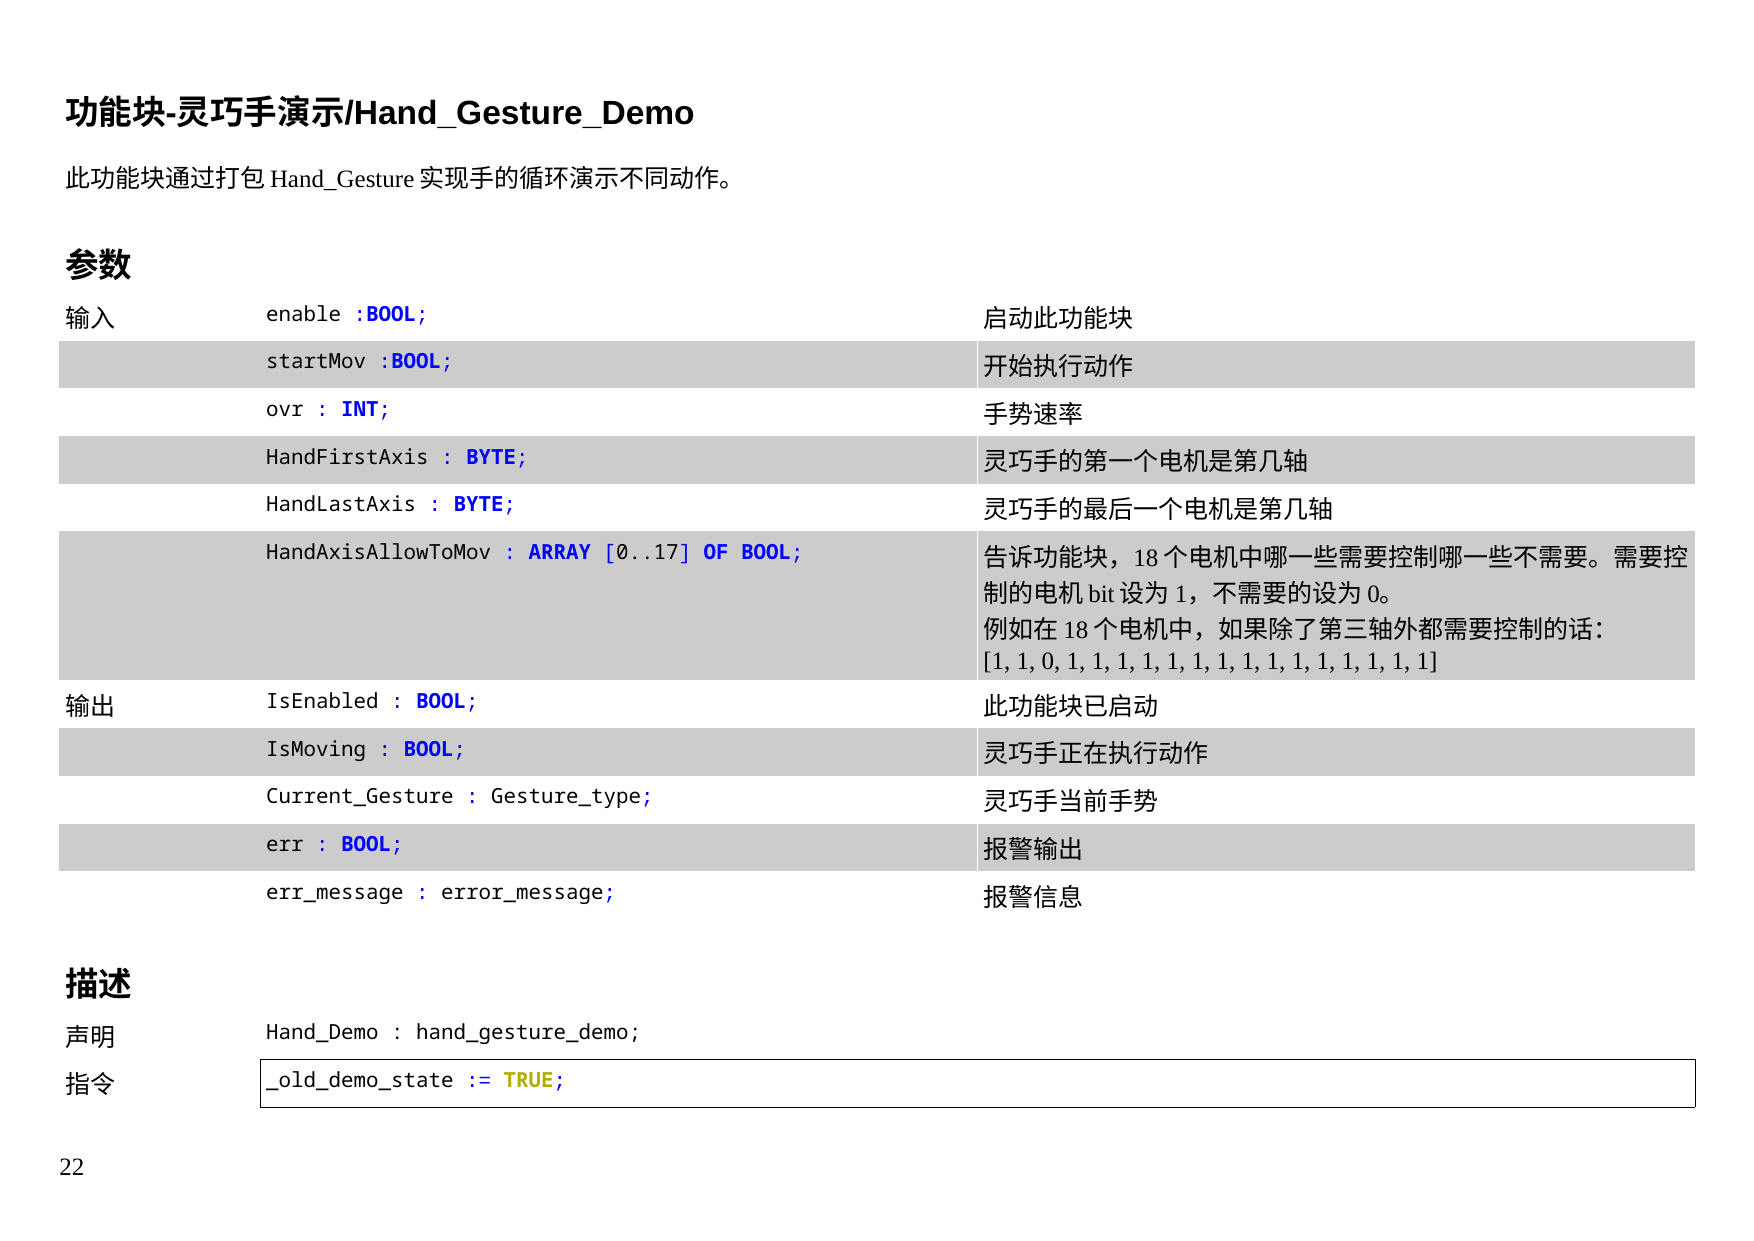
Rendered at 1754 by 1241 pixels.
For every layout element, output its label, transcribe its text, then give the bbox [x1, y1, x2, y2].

table_cell 输入 [59, 293, 260, 341]
table_cell 报警信息 [978, 871, 1695, 919]
table_cell IsEnabled : BOOL; [260, 680, 977, 728]
table_cell 指令 [59, 1059, 260, 1107]
table_cell 此功能块已启动 [978, 680, 1695, 728]
table_cell 输出 [59, 680, 260, 728]
table_cell [59, 341, 260, 388]
table_cell Hand_Demo : hand_gesture_demo; [260, 1011, 1695, 1059]
table_cell HandAxisAllowToMov : ARRAY [0..17] OF BOOL; [260, 531, 977, 680]
table_cell enable :BOOL; [260, 293, 977, 341]
table_cell HandFirstAxis : BYTE; [260, 436, 977, 484]
table_cell 灵巧手正在执行动作 [978, 728, 1695, 776]
table_cell 描述 [59, 919, 1695, 1011]
table_cell 报警输出 [978, 824, 1695, 871]
table_cell 手势速率 [978, 388, 1695, 436]
table_cell HandLastAxis : BYTE; [260, 484, 977, 531]
table_cell 开始执行动作 [978, 341, 1695, 388]
table_cell 参数 [59, 200, 1695, 293]
table_cell ovr : INT; [260, 388, 977, 436]
table_cell startMov :BOOL; [260, 341, 977, 388]
table_cell [59, 824, 260, 871]
table_cell 声明 [59, 1011, 260, 1059]
table_cell [59, 484, 260, 531]
table_cell err : BOOL; [260, 824, 977, 871]
table_cell [59, 776, 260, 823]
table_cell err_message : error_message; [260, 871, 977, 919]
table_cell 灵巧手当前手势 [978, 776, 1695, 823]
table_cell 告诉功能块，18个电机中哪一些需要控制哪一些不需要。需要控制的电机bit设为1，不需要的设为0。 例如在18个电机中，如果除了第三轴外都需要控制的话： [1, 1, 0, 1, 1, 1, 1, 1, 1, 1, 1, 1, 1, 1, 1, 1, 1, 1] [978, 531, 1695, 680]
table_cell [59, 531, 260, 680]
table_cell 此功能块通过打包Hand_Gesture实现手的循环演示不同动作。 [59, 153, 1695, 200]
table_cell IsMoving : BOOL; [260, 728, 977, 776]
table_cell [59, 436, 260, 484]
table_cell 灵巧手的第一个电机是第几轴 [978, 436, 1695, 484]
table_cell [59, 388, 260, 436]
table_cell [59, 871, 260, 919]
table_cell 灵巧手的最后一个电机是第几轴 [978, 484, 1695, 531]
table_cell [59, 728, 260, 776]
table_cell Current_Gesture : Gesture_type; [260, 776, 977, 823]
table_header 功能块-灵巧手演示/Hand_Gesture_Demo [59, 59, 1695, 153]
table_cell 启动此功能块 [978, 293, 1695, 341]
table_cell _old_demo_state := TRUE; [261, 1060, 1695, 1107]
